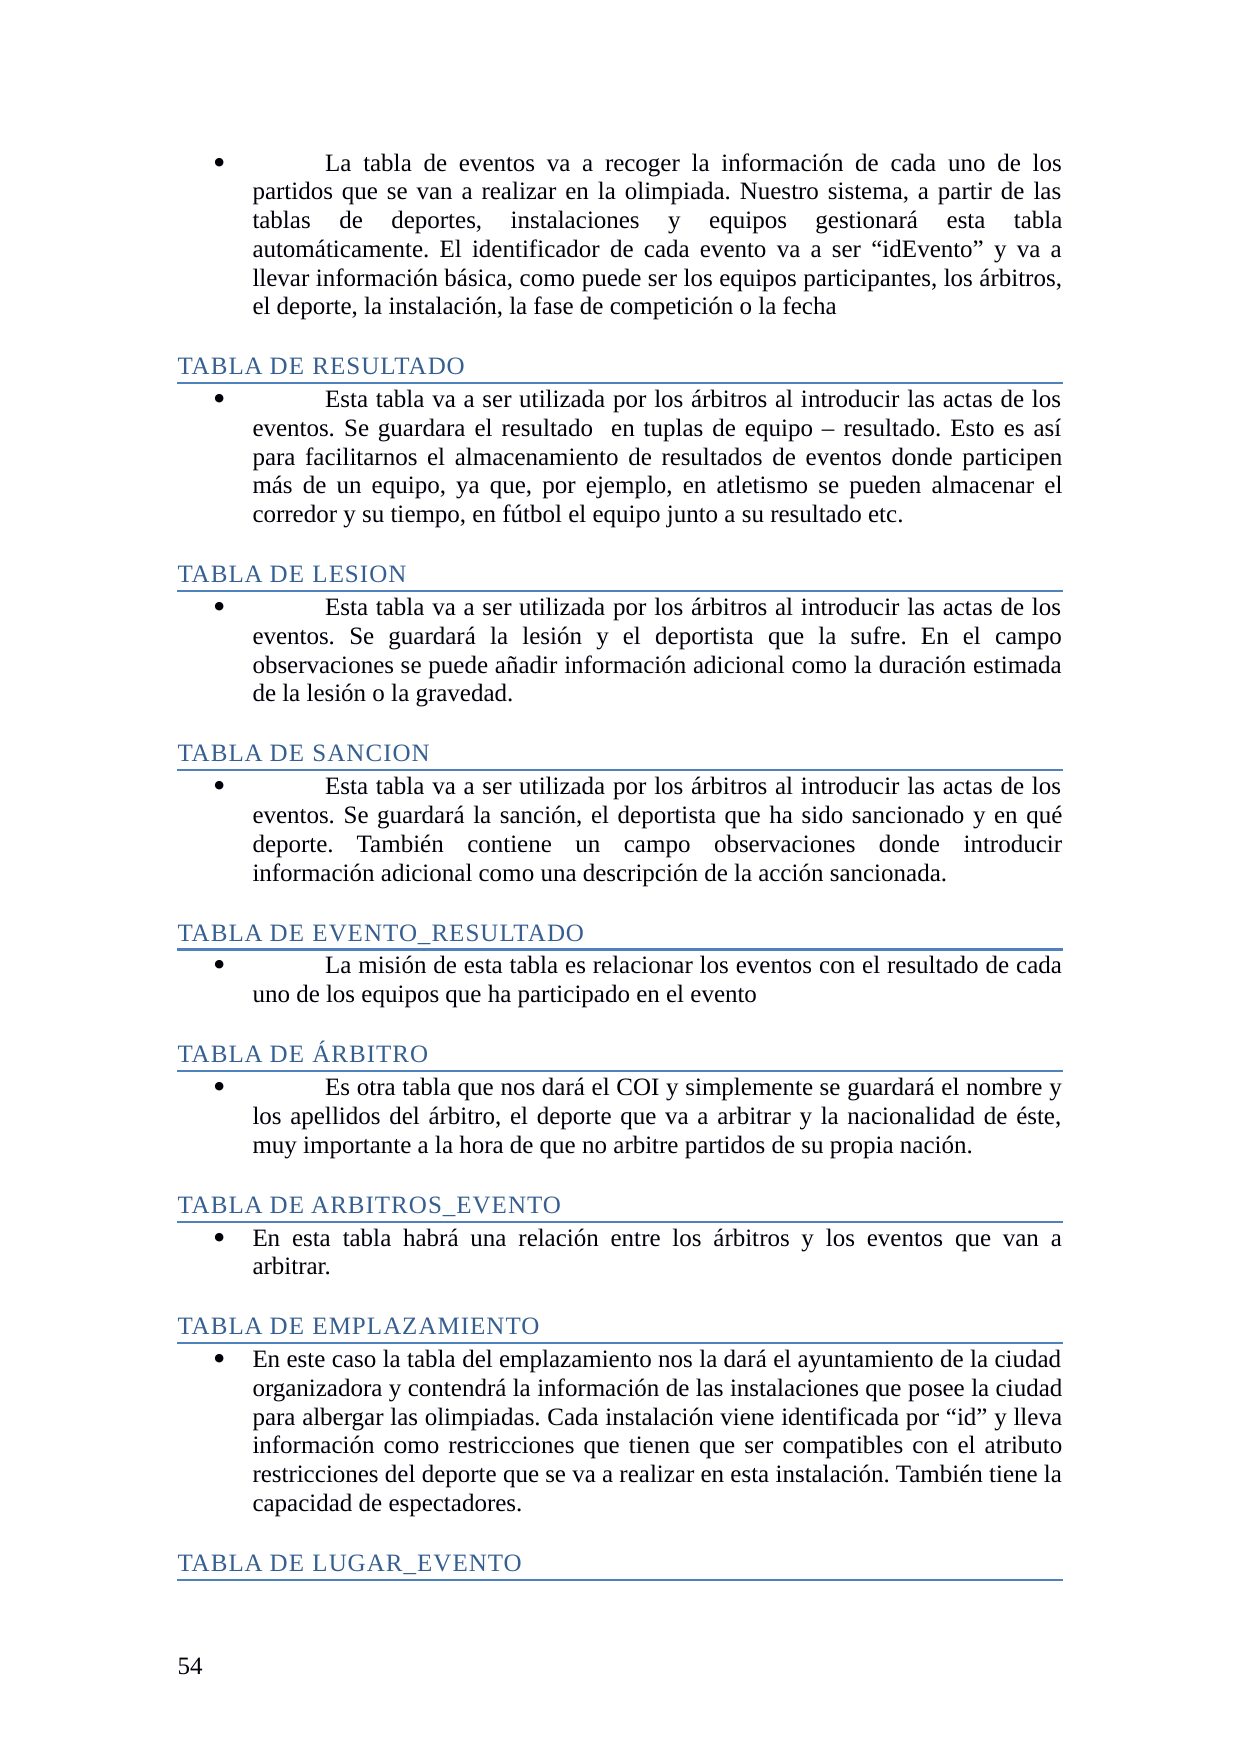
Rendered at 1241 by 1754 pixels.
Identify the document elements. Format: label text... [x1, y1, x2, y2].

subtitle TABLA DE LESION [177, 559, 1063, 590]
list Esta tabla va a ser utilizada por los árbitros al introducir las actas de los eventos. Se guardara el resultado en tuplas de equipo – resultado. Esto es así para facilitarnos el almacenamiento de resultados de eventos donde participen más de un equipo, ya que, por ejemplo, en atletismo se pueden almacenar el corredor y su tiempo, en fútbol el equipo junto a su resultado etc. [215, 384, 1063, 528]
subtitle TABLA DE EMPLAZAMIENTO [177, 1311, 1063, 1342]
list En esta tabla habrá una relación entre los árbitros y los eventos que van a arbitrar. [215, 1223, 1063, 1280]
list La misión de esta tabla es relacionar los eventos con el resultado de cada uno de los equipos que ha participado en el evento [215, 951, 1063, 1008]
list Esta tabla va a ser utilizada por los árbitros al introducir las actas de los eventos. Se guardará la sanción, el deportista que ha sido sancionado y en qué deporte. También contiene un campo observaciones donde introducir información adicional como una descripción de la acción sancionada. [215, 771, 1063, 886]
subtitle TABLA DE RESULTADO [177, 351, 1063, 382]
subtitle TABLA DE ARBITROS_EVENTO [177, 1190, 1063, 1221]
list Esta tabla va a ser utilizada por los árbitros al introducir las actas de los eventos. Se guardará la lesión y el deportista que la sufre. En el campo observaciones se puede añadir información adicional como la duración estimada de la lesión o la gravedad. [215, 592, 1063, 707]
subtitle TABLA DE SANCION [177, 738, 1063, 769]
list La tabla de eventos va a recoger la información de cada uno de los partidos que se van a realizar en la olimpiada. Nuestro sistema, a partir de las tablas de deportes, instalaciones y equipos gestionará esta tabla automáticamente. El identificador de cada evento va a ser “idEvento” y va a llevar información básica, como puede ser los equipos participantes, los árbitros, el deporte, la instalación, la fase de competición o la fecha [215, 148, 1063, 320]
list Es otra tabla que nos dará el COI y simplemente se guardará el nombre y los apellidos del árbitro, el deporte que va a arbitrar y la nacionalidad de éste, muy importante a la hora de que no arbitre partidos de su propia nación. [215, 1072, 1063, 1158]
subtitle TABLA DE ÁRBITRO [177, 1039, 1063, 1070]
list En este caso la tabla del emplazamiento nos la dará el ayuntamiento de la ciudad organizadora y contendrá la información de las instalaciones que posee la ciudad para albergar las olimpiadas. Cada instalación viene identificada por “id” y lleva información como restricciones que tienen que ser compatibles con el atributo restricciones del deporte que se va a realizar en esta instalación. También tiene la capacidad de espectadores. [215, 1344, 1063, 1517]
subtitle TABLA DE EVENTO_RESULTADO [177, 918, 1063, 948]
subtitle TABLA DE LUGAR_EVENTO [177, 1548, 1063, 1579]
